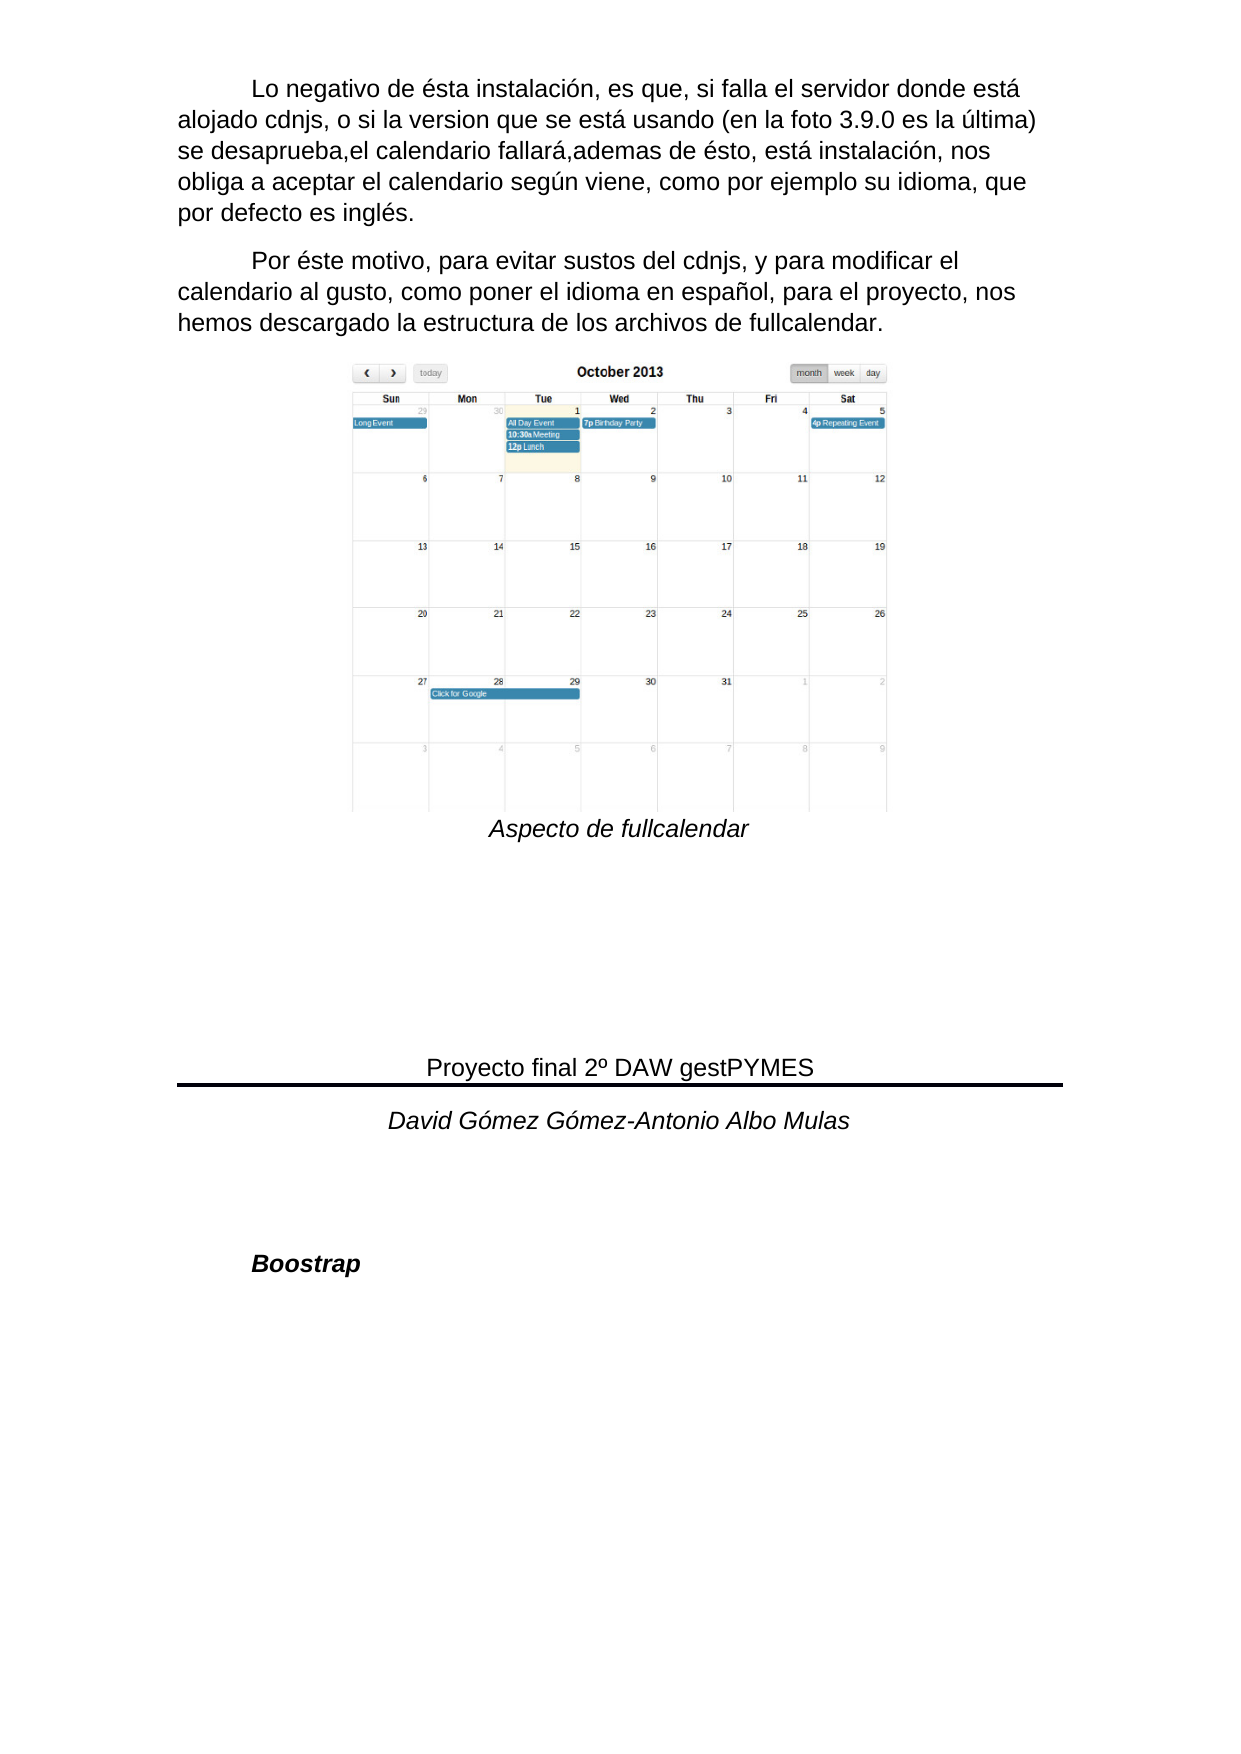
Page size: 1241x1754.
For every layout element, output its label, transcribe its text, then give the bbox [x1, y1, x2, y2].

text Proyecto final 2º DAW gestPYMES [177, 1053, 1063, 1083]
text Por éste motivo, para evitar sustos del cdnjs, y para modificar el calendario al gusto, como poner el idioma en español, para el proyecto, nos hemos descargado la estructura de los archivos de fullcalendar. [177, 246, 1063, 336]
text Boostrap [177, 1249, 1063, 1277]
picture [346, 355, 894, 812]
text David Gómez Gómez-Antonio Albo Mulas [177, 1106, 1063, 1134]
text Aspecto de fullcalendar [177, 355, 1063, 843]
text Lo negativo de ésta instalación, es que, si falla el servidor donde está alojado cdnjs, o si la version que se está usando (en la foto 3.9.0 es la última) se desaprueba,el calendario fallará,ademas de ésto, está instalación, nos obliga a aceptar el calendario según viene, como por ejemplo su idioma, que por defecto es inglés. [177, 74, 1063, 227]
